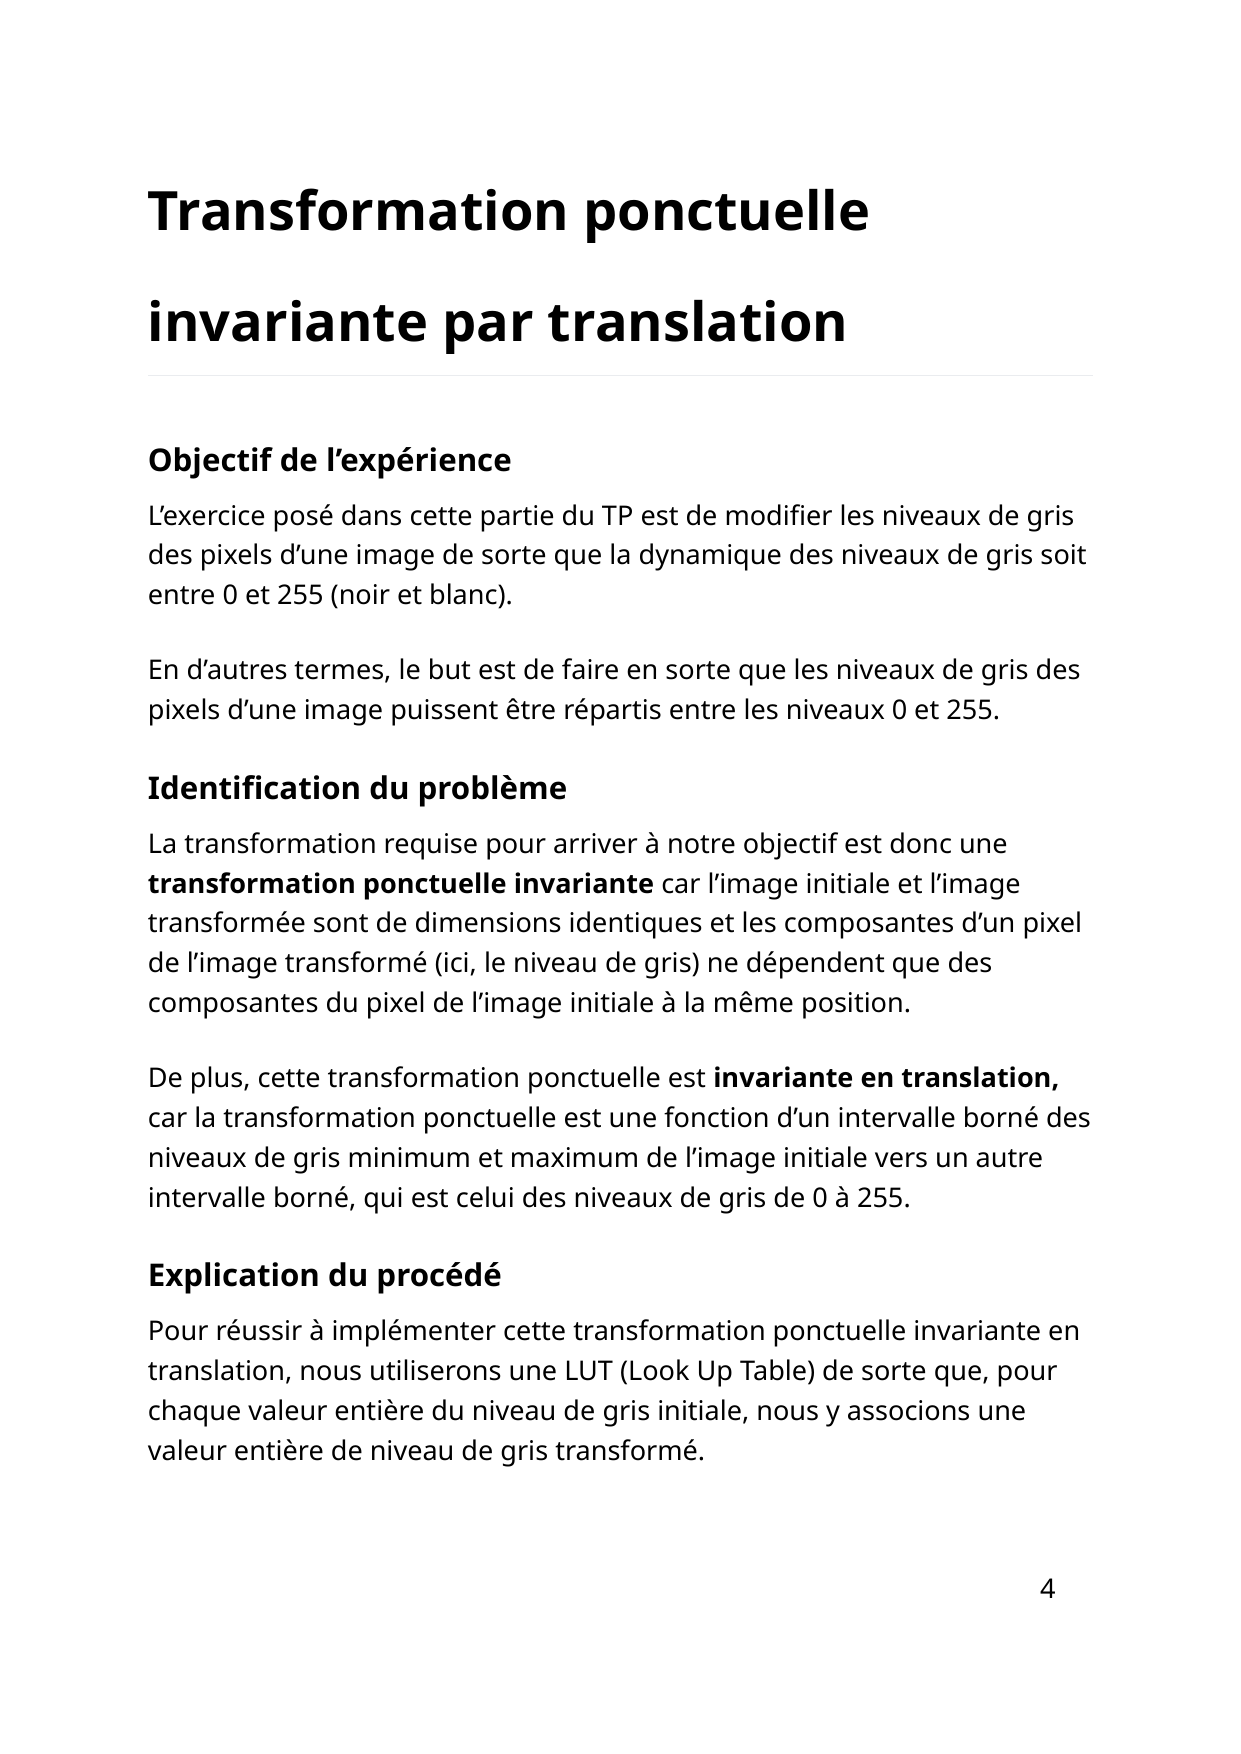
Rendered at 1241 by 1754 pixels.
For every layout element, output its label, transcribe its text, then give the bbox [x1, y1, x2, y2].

text Explication du procédé [148, 1253, 1093, 1296]
text Objectif de l’expérience [148, 438, 1093, 480]
text L’exercice posé dans cette partie du TP est de modifier les niveaux de gris des pixels d’une image de sorte que la dynamique des niveaux de gris soit entre 0 et 255 (noir et blanc). [148, 496, 1093, 612]
text En d’autres termes, le but est de faire en sorte que les niveaux de gris des pixels d’une image puissent être répartis entre les niveaux 0 et 255. [148, 651, 1093, 727]
text Pour réussir à implémenter cette transformation ponctuelle invariante en translation, nous utiliserons une LUT (Look Up Table) de sorte que, pour chaque valeur entière du niveau de gris initiale, nous y associons une valeur entière de niveau de gris transformé. [148, 1312, 1093, 1468]
text De plus, cette transformation ponctuelle est invariante en translation, car la transformation ponctuelle est une fonction d’un intervalle borné des niveaux de gris minimum et maximum de l’image initiale vers un autre intervalle borné, qui est celui des niveaux de gris de 0 à 255. [148, 1059, 1093, 1215]
text Identification du problème [148, 766, 1093, 808]
text La transformation requise pour arriver à notre objectif est donc une transformation ponctuelle invariante car l’image initiale et l’image transformée sont de dimensions identiques et les composantes d’un pixel de l’image transformé (ici, le niveau de gris) ne dépendent que des composantes du pixel de l’image initiale à la même position. [148, 824, 1093, 1020]
subtitle Transformation ponctuelle invariante par translation [148, 173, 1093, 375]
